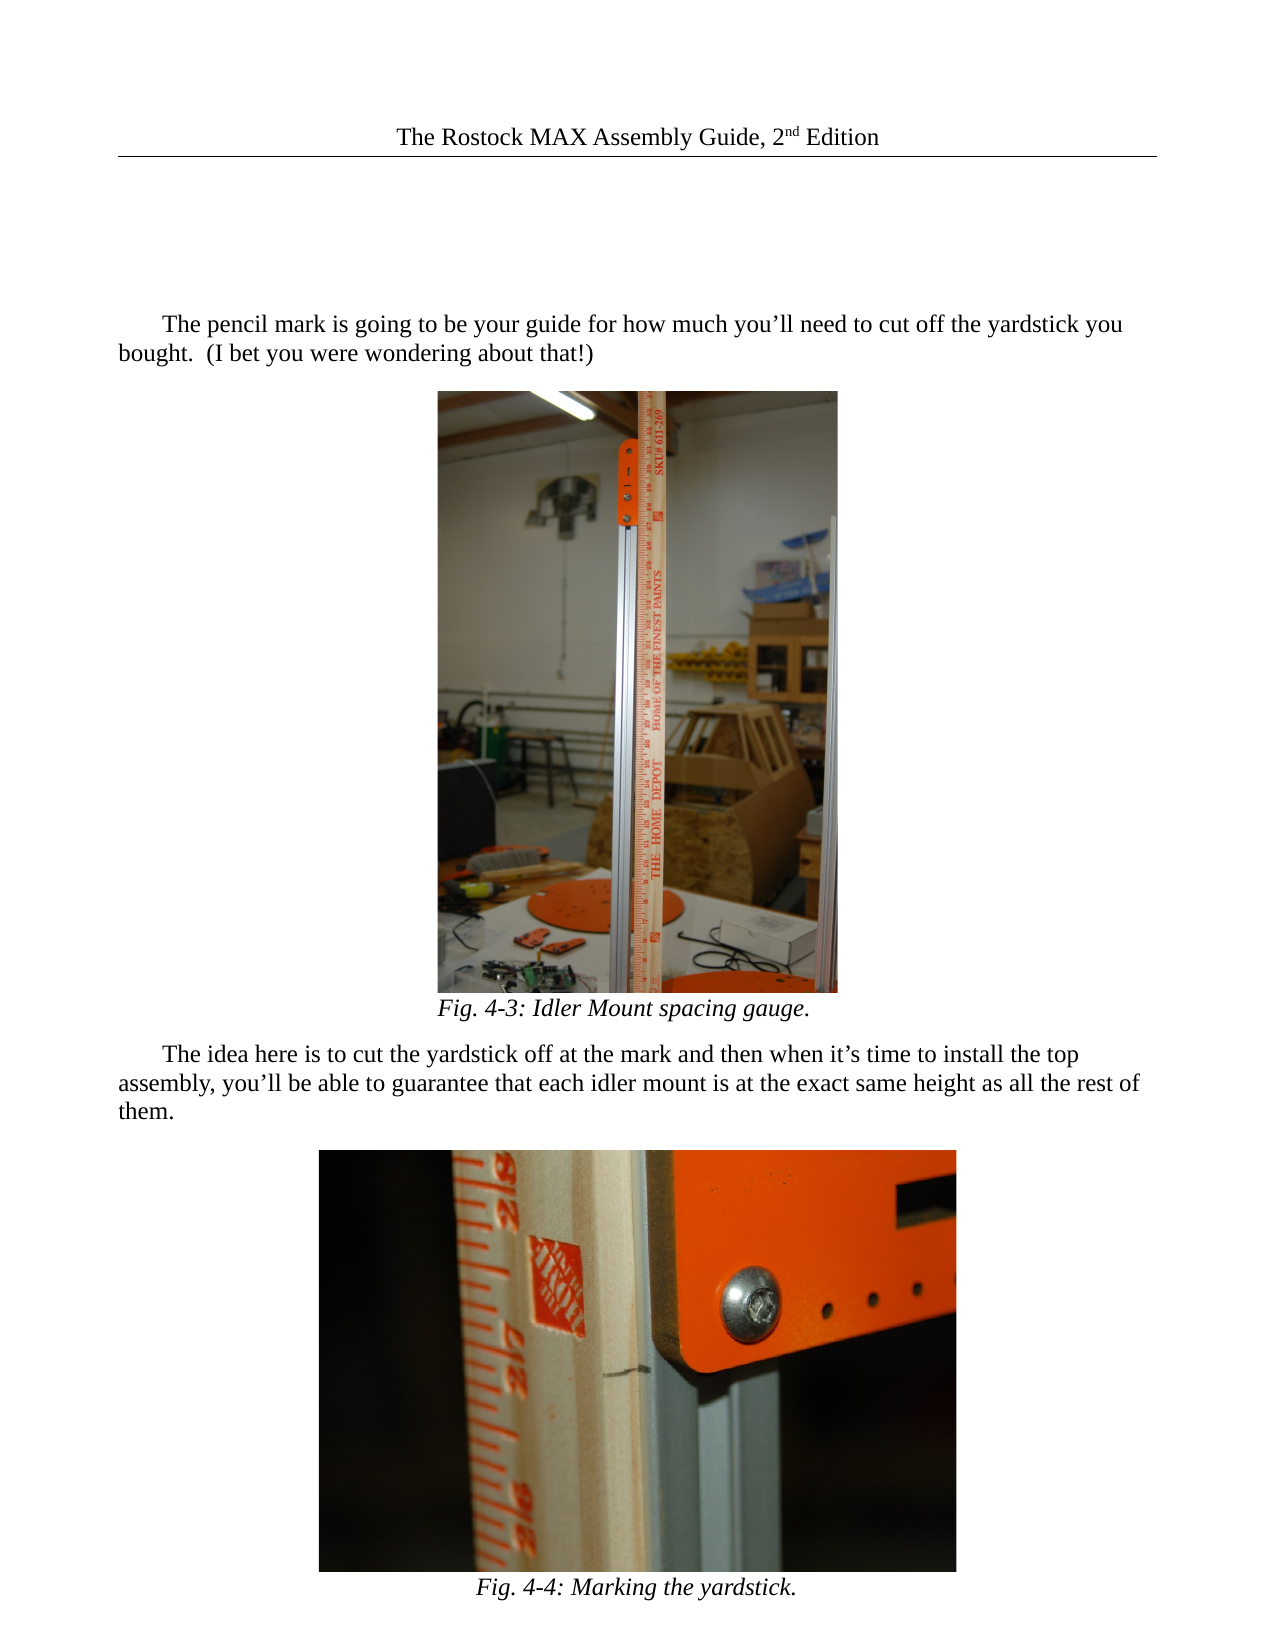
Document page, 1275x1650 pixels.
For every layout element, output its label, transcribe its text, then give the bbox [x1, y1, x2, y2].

picture [437, 391, 838, 993]
text The idea here is to cut the yardstick off at the mark and then when it’s time to install the top assembly, you’ll be able to guarantee that each idler mount is at the exact same height as all the rest of them. [118, 1039, 1157, 1125]
text Fig. 4-4: Marking the yardstick. [319, 1572, 956, 1601]
text The pencil mark is going to be your guide for how much you’ll need to cut off the yardstick you bought. (I bet you were wondering about that!) [118, 309, 1157, 366]
picture [318, 1150, 957, 1572]
text Fig. 4-3: Idler Mount spacing gauge. [437, 993, 837, 1022]
